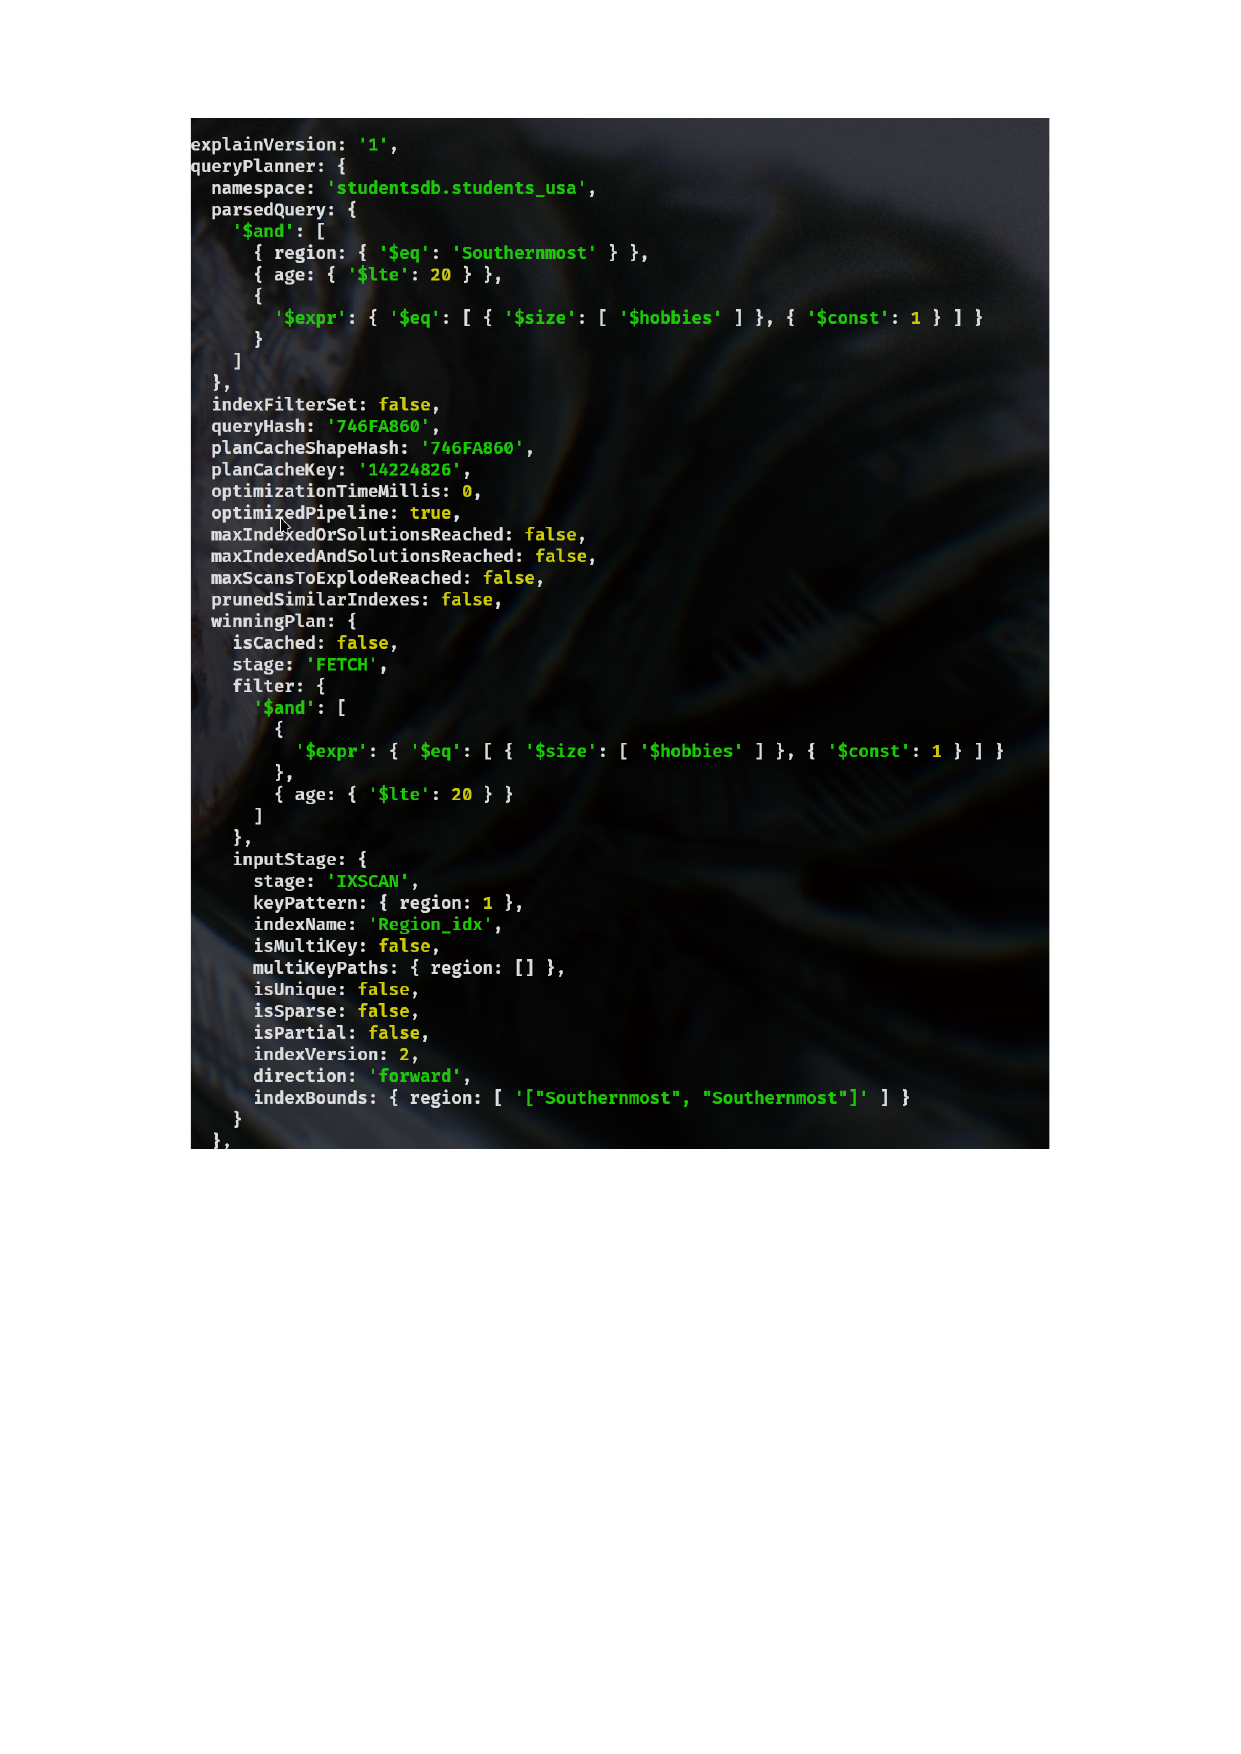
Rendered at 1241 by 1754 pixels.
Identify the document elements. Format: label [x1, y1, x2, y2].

picture [190, 118, 1050, 1149]
